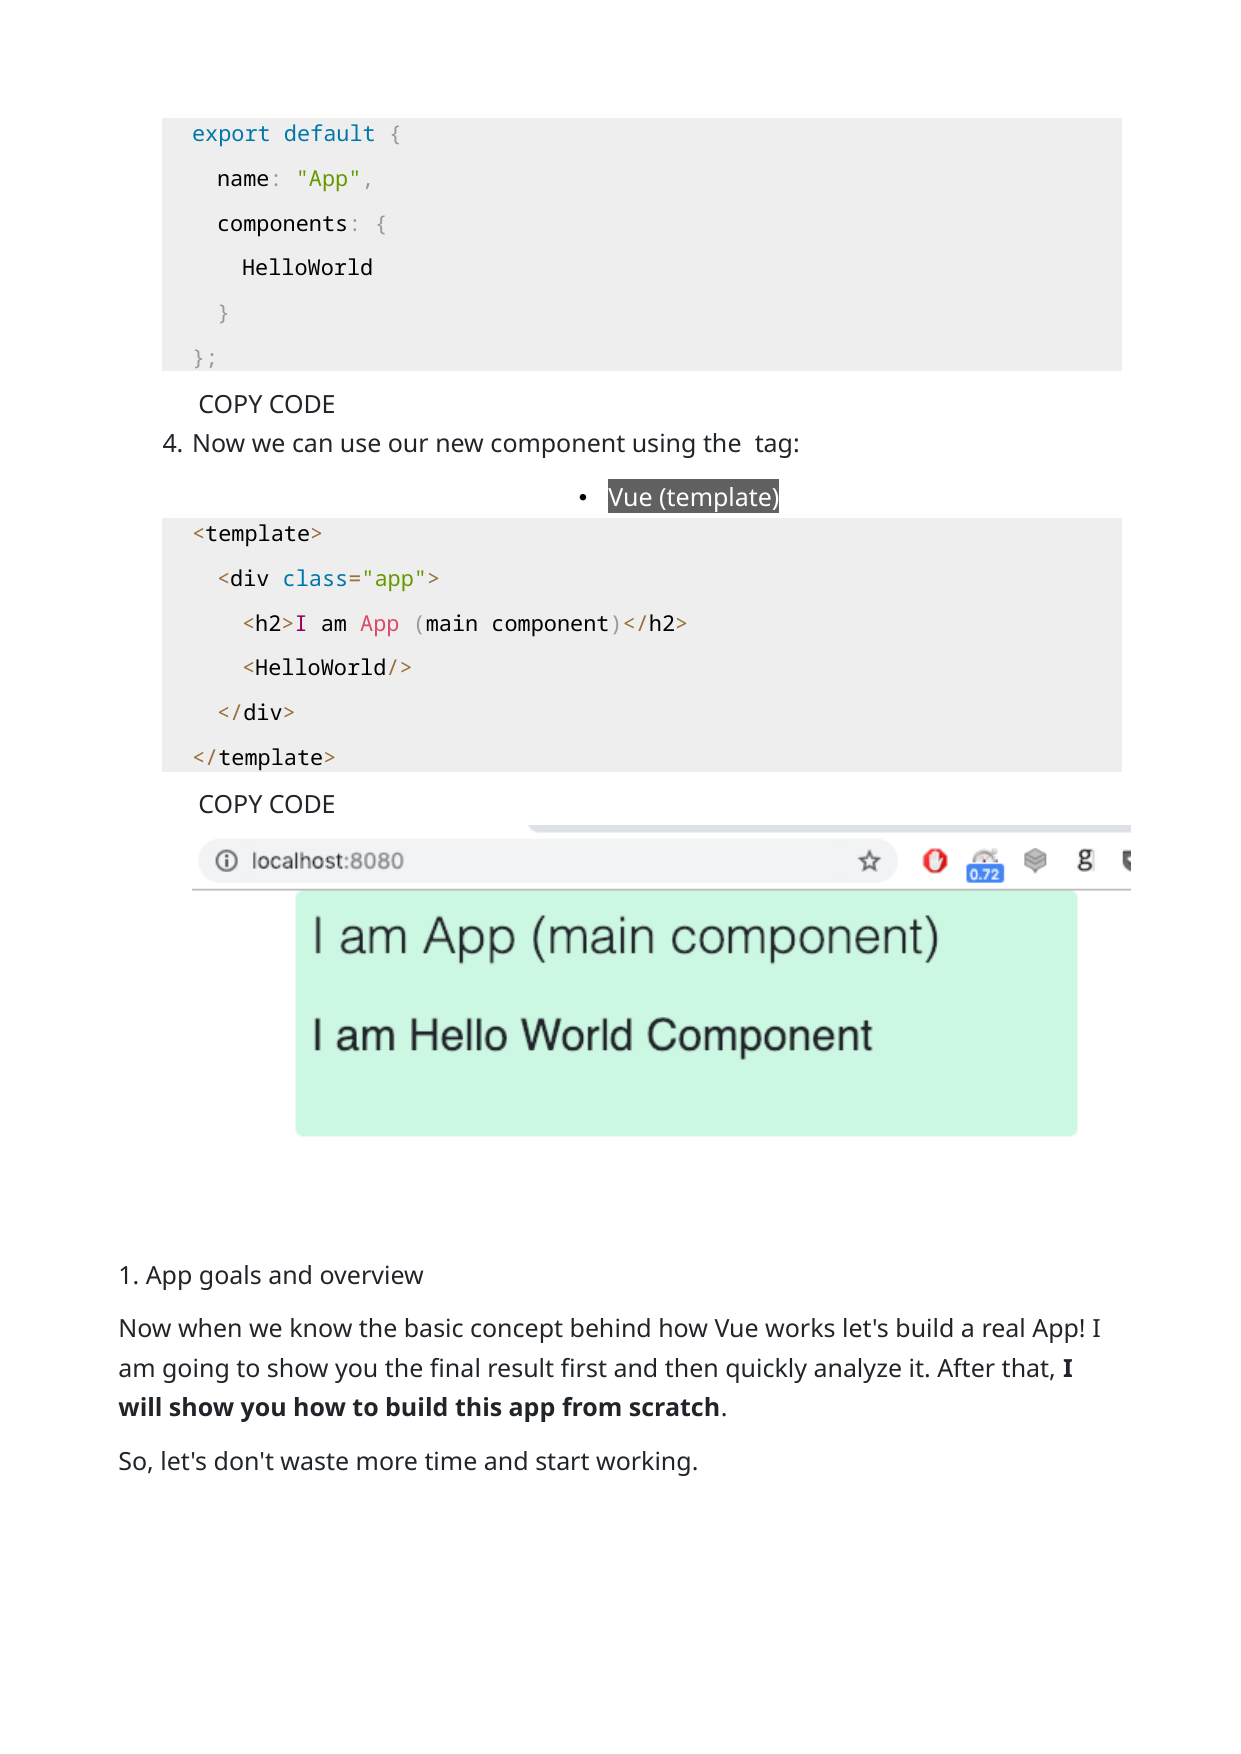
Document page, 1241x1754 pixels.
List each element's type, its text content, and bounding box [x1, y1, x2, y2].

picture [191, 825, 1131, 1204]
list <template> [162, 518, 1122, 548]
list </div> [162, 697, 1122, 727]
list COPY CODE [162, 386, 1122, 420]
list HelloWorld [162, 252, 1122, 282]
list components: { [162, 207, 1122, 237]
list <div class="app"> [162, 563, 1122, 593]
list <h2>I am App (main component)</h2> [162, 608, 1122, 637]
list } [162, 297, 1122, 327]
list </template> [162, 742, 1122, 772]
list <HelloWorld/> [162, 652, 1122, 682]
text 1. App goals and overview [118, 1223, 1122, 1291]
list Vue (template) [236, 479, 1122, 513]
list name: "App", [162, 163, 1122, 193]
list Now we can use our new component using the tag: [162, 425, 1122, 459]
list export default { [162, 118, 1122, 148]
list COPY CODE [162, 786, 1122, 821]
list }; [162, 342, 1122, 371]
text Now when we know the basic concept behind how Vue works let's build a real App! I am going to show you the final result first and then quickly analyze it. After that, I will show you how to build this app from scratch. [118, 1311, 1122, 1423]
text So, let's don't waste more time and start working. [118, 1443, 1122, 1477]
